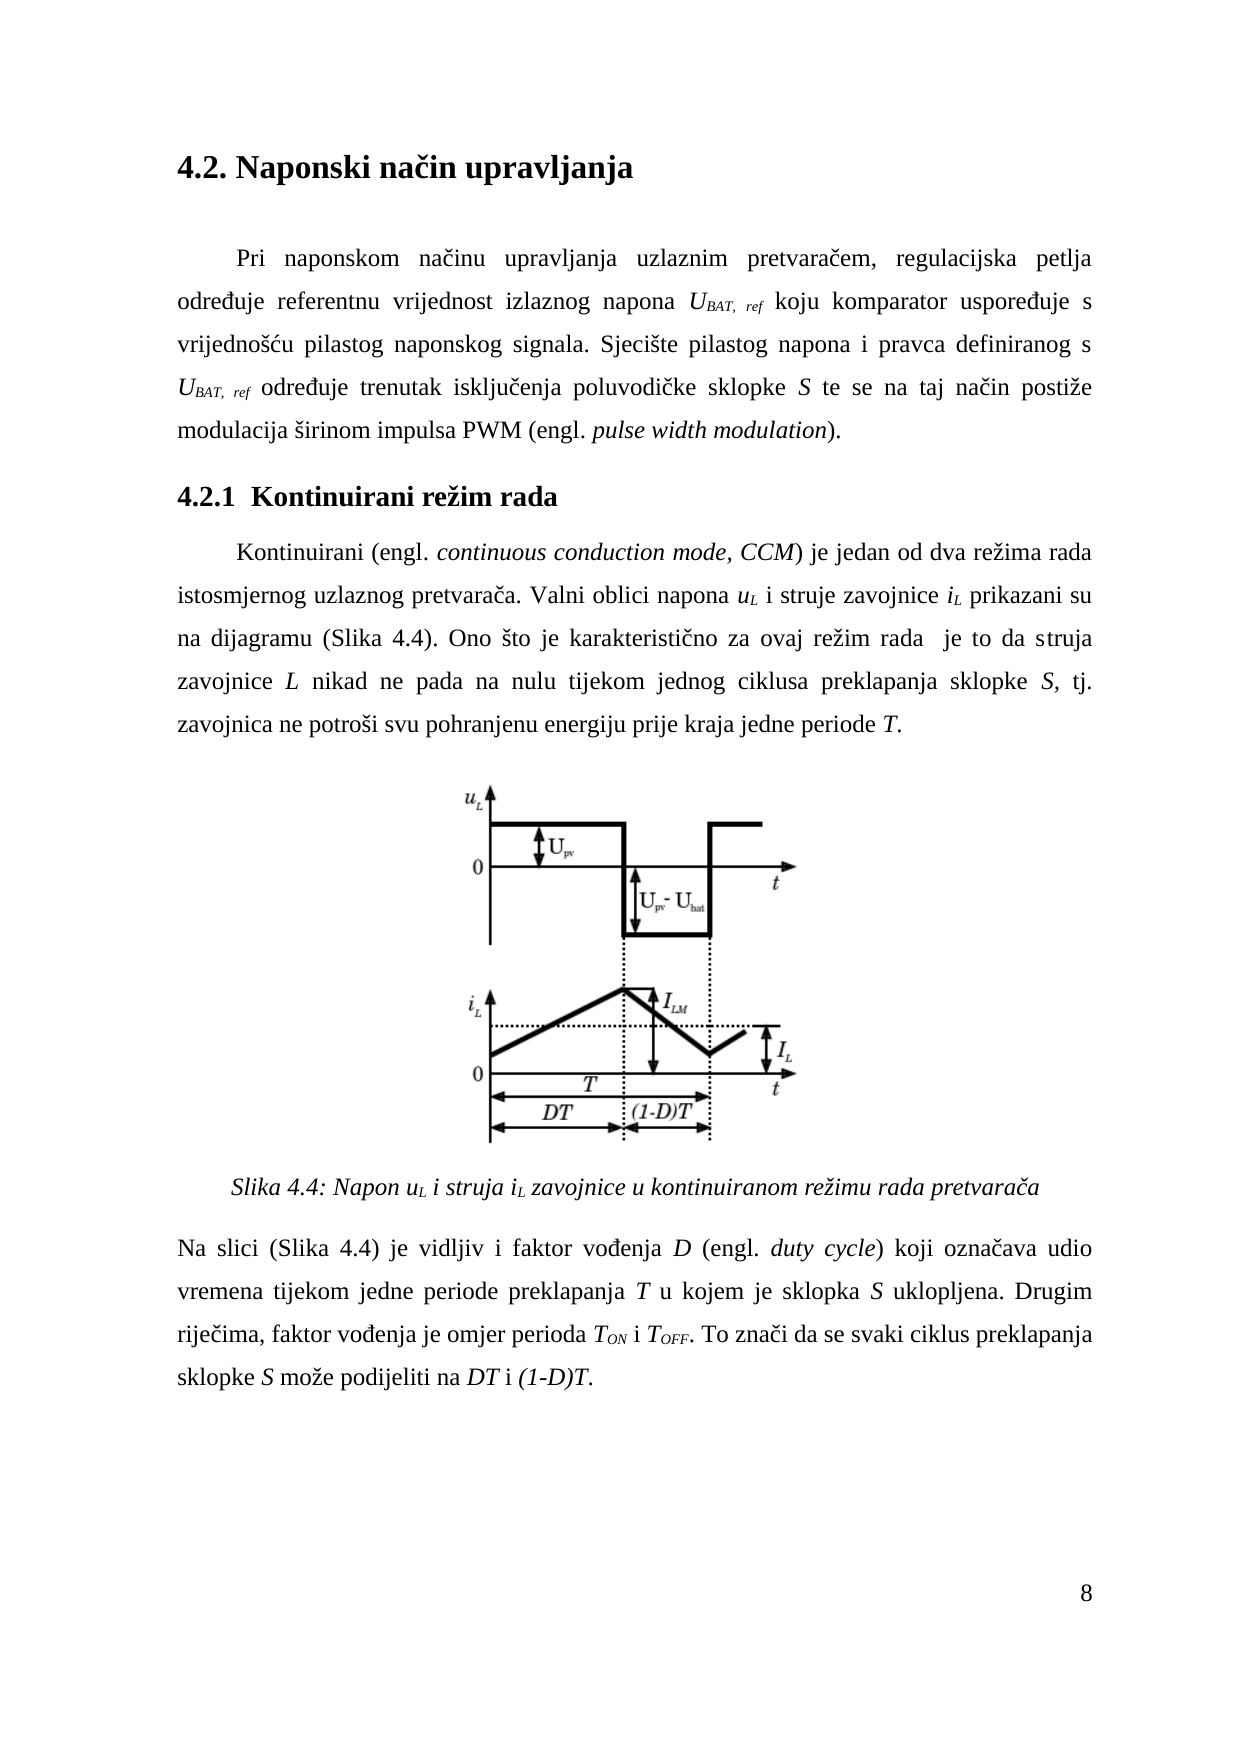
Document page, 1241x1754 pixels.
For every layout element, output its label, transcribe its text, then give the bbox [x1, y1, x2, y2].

text Kontinuirani (engl. continuous conduction mode, CCM) je jedan od dva režima rada istosmjernog uzlaznog pretvarača. Valni oblici napona uL i struje zavojnice iL prikazani su na dijagramu (Slika 4.4). Ono što je karakteristično za ovaj režim rada je to da struja zavojnice L nikad ne pada na nulu tijekom jednog ciklusa preklapanja sklopke S, tj. zavojnica ne potroši svu pohranjenu energiju prije kraja jedne periode T. [177, 537, 1093, 738]
text Na slici (Slika 4.4) je vidljiv i faktor vođenja D (engl. duty cycle) koji označava udio vremena tijekom jedne periode preklapanja T u kojem je sklopka S uklopljena. Drugim riječima, faktor vođenja je omjer perioda TON i TOFF. To znači da se svaki ciklus preklapanja sklopke S može podijeliti na DT i (1-D)T. [177, 1233, 1093, 1391]
picture [312, 783, 958, 1147]
text Slika 4.4: Napon uL i struja iL zavojnice u kontinuiranom režimu rada pretvarača [177, 1172, 1093, 1201]
text Pri naponskom načinu upravljanja uzlaznim pretvaračem, regulacijska petlja određuje referentnu vrijednost izlaznog napona UBAT, ref koju komparator uspoređuje s vrijednošću pilastog naponskog signala. Sjecište pilastog napona i pravca definiranog s UBAT, ref određuje trenutak isključenja poluvodičke sklopke S te se na taj način postiže modulacija širinom impulsa PWM (engl. pulse width modulation). [177, 243, 1093, 444]
subtitle Naponski način upravljanja [177, 148, 1093, 186]
subtitle Kontinuirani režim rada [177, 479, 1093, 512]
